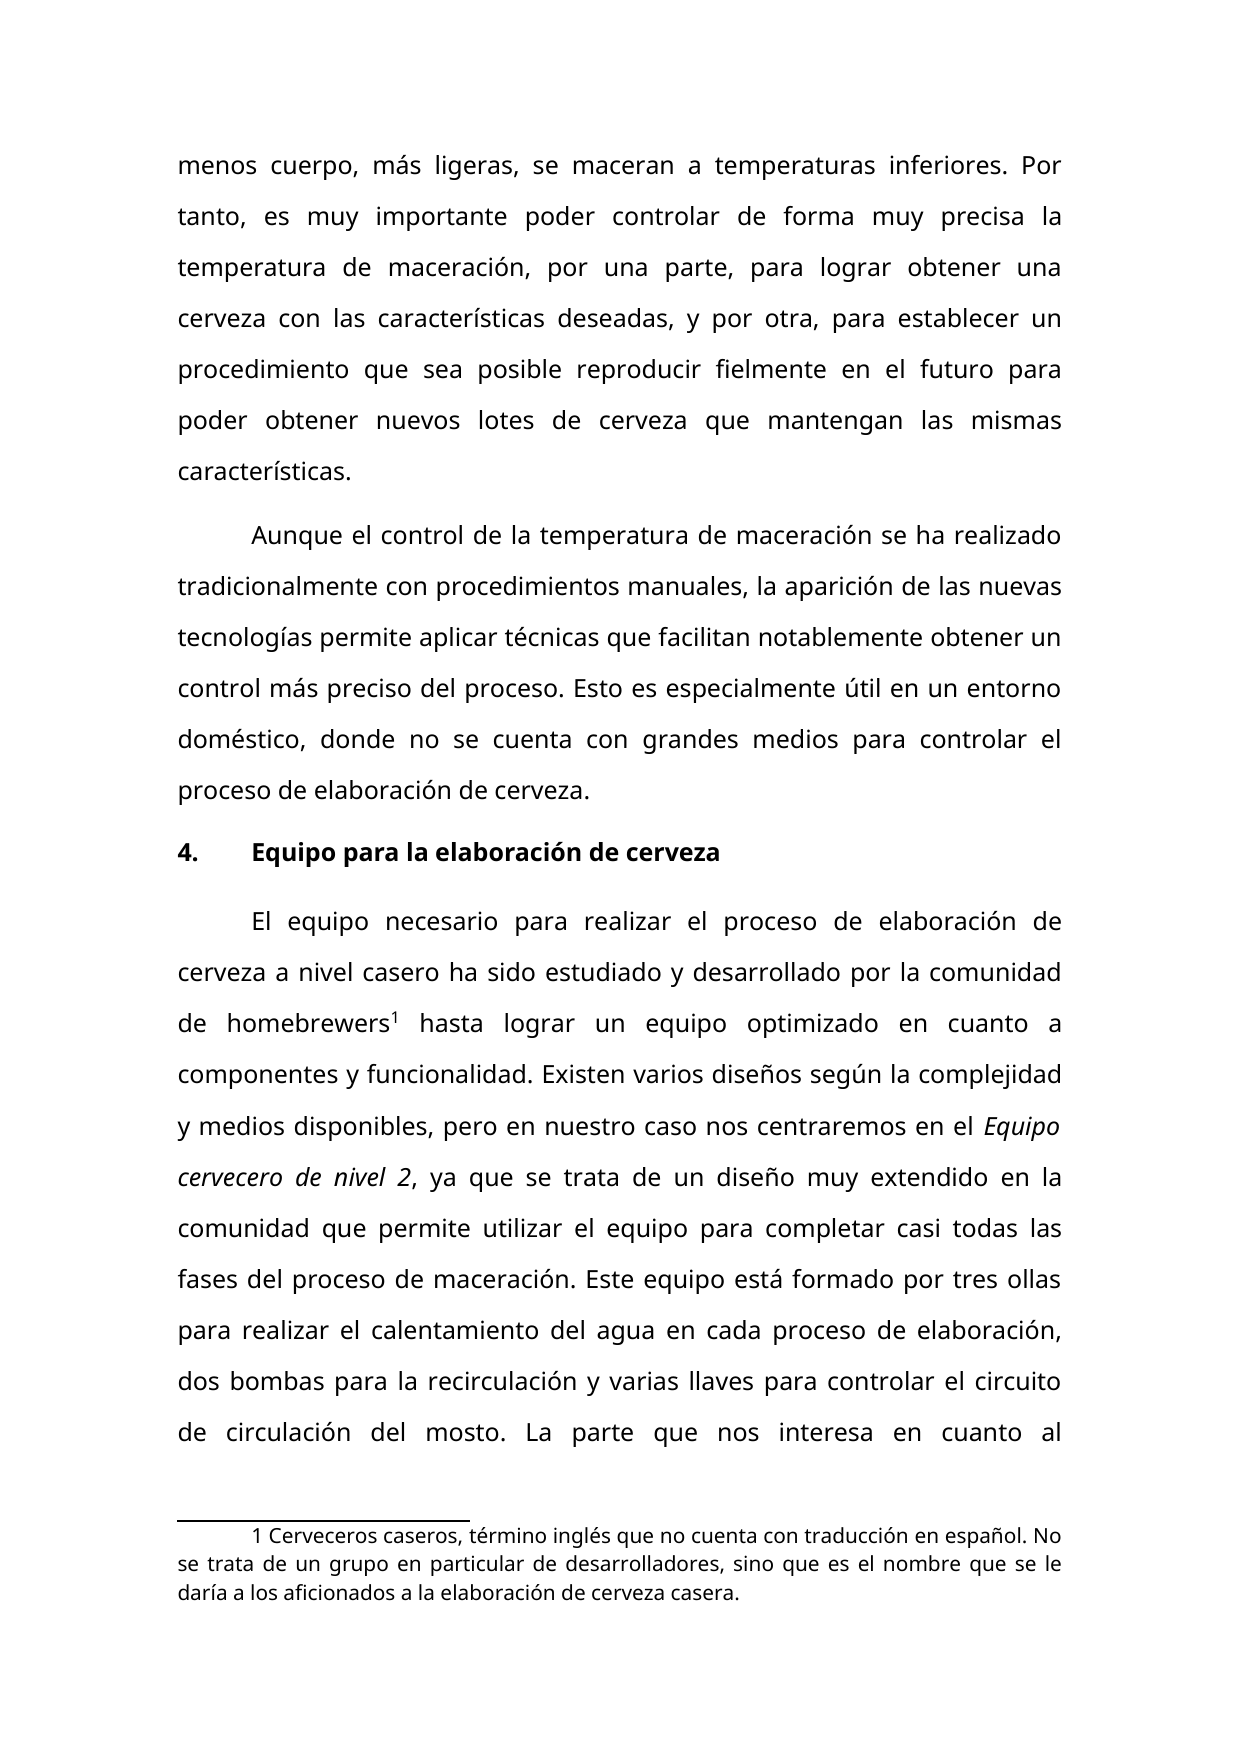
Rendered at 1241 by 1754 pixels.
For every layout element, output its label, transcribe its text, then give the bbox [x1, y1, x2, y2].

text menos cuerpo, más ligeras, se maceran a temperaturas inferiores. Por tanto, es muy importante poder controlar de forma muy precisa la temperatura de maceración, por una parte, para lograr obtener una cerveza con las características deseadas, y por otra, para establecer un procedimiento que sea posible reproducir fielmente en el futuro para poder obtener nuevos lotes de cerveza que mantengan las mismas características. [177, 148, 1063, 488]
text Cerveceros caseros, término inglés que no cuenta con traducción en español. No se trata de un grupo en particular de desarrolladores, sino que es el nombre que se le daría a los aficionados a la elaboración de cerveza casera. [177, 1521, 1063, 1606]
subtitle Equipo para la elaboración de cerveza [177, 834, 1063, 868]
text El equipo necesario para realizar el proceso de elaboración de cerveza a nivel casero ha sido estudiado y desarrollado por la comunidad de homebrewers hasta lograr un equipo optimizado en cuanto a componentes y funcionalidad. Existen varios diseños según la complejidad y medios disponibles, pero en nuestro caso nos centraremos en el Equipo cervecero de nivel 2, ya que se trata de un diseño muy extendido en la comunidad que permite utilizar el equipo para completar casi todas las fases del proceso de maceración. Este equipo está formado por tres ollas para realizar el calentamiento del agua en cada proceso de elaboración, dos bombas para la recirculación y varias llaves para controlar el circuito de circulación del mosto. La parte que nos interesa en cuanto al [177, 904, 1063, 1448]
text Aunque el control de la temperatura de maceración se ha realizado tradicionalmente con procedimientos manuales, la aparición de las nuevas tecnologías permite aplicar técnicas que facilitan notablemente obtener un control más preciso del proceso. Esto es especialmente útil en un entorno doméstico, donde no se cuenta con grandes medios para controlar el proceso de elaboración de cerveza. [177, 517, 1063, 807]
